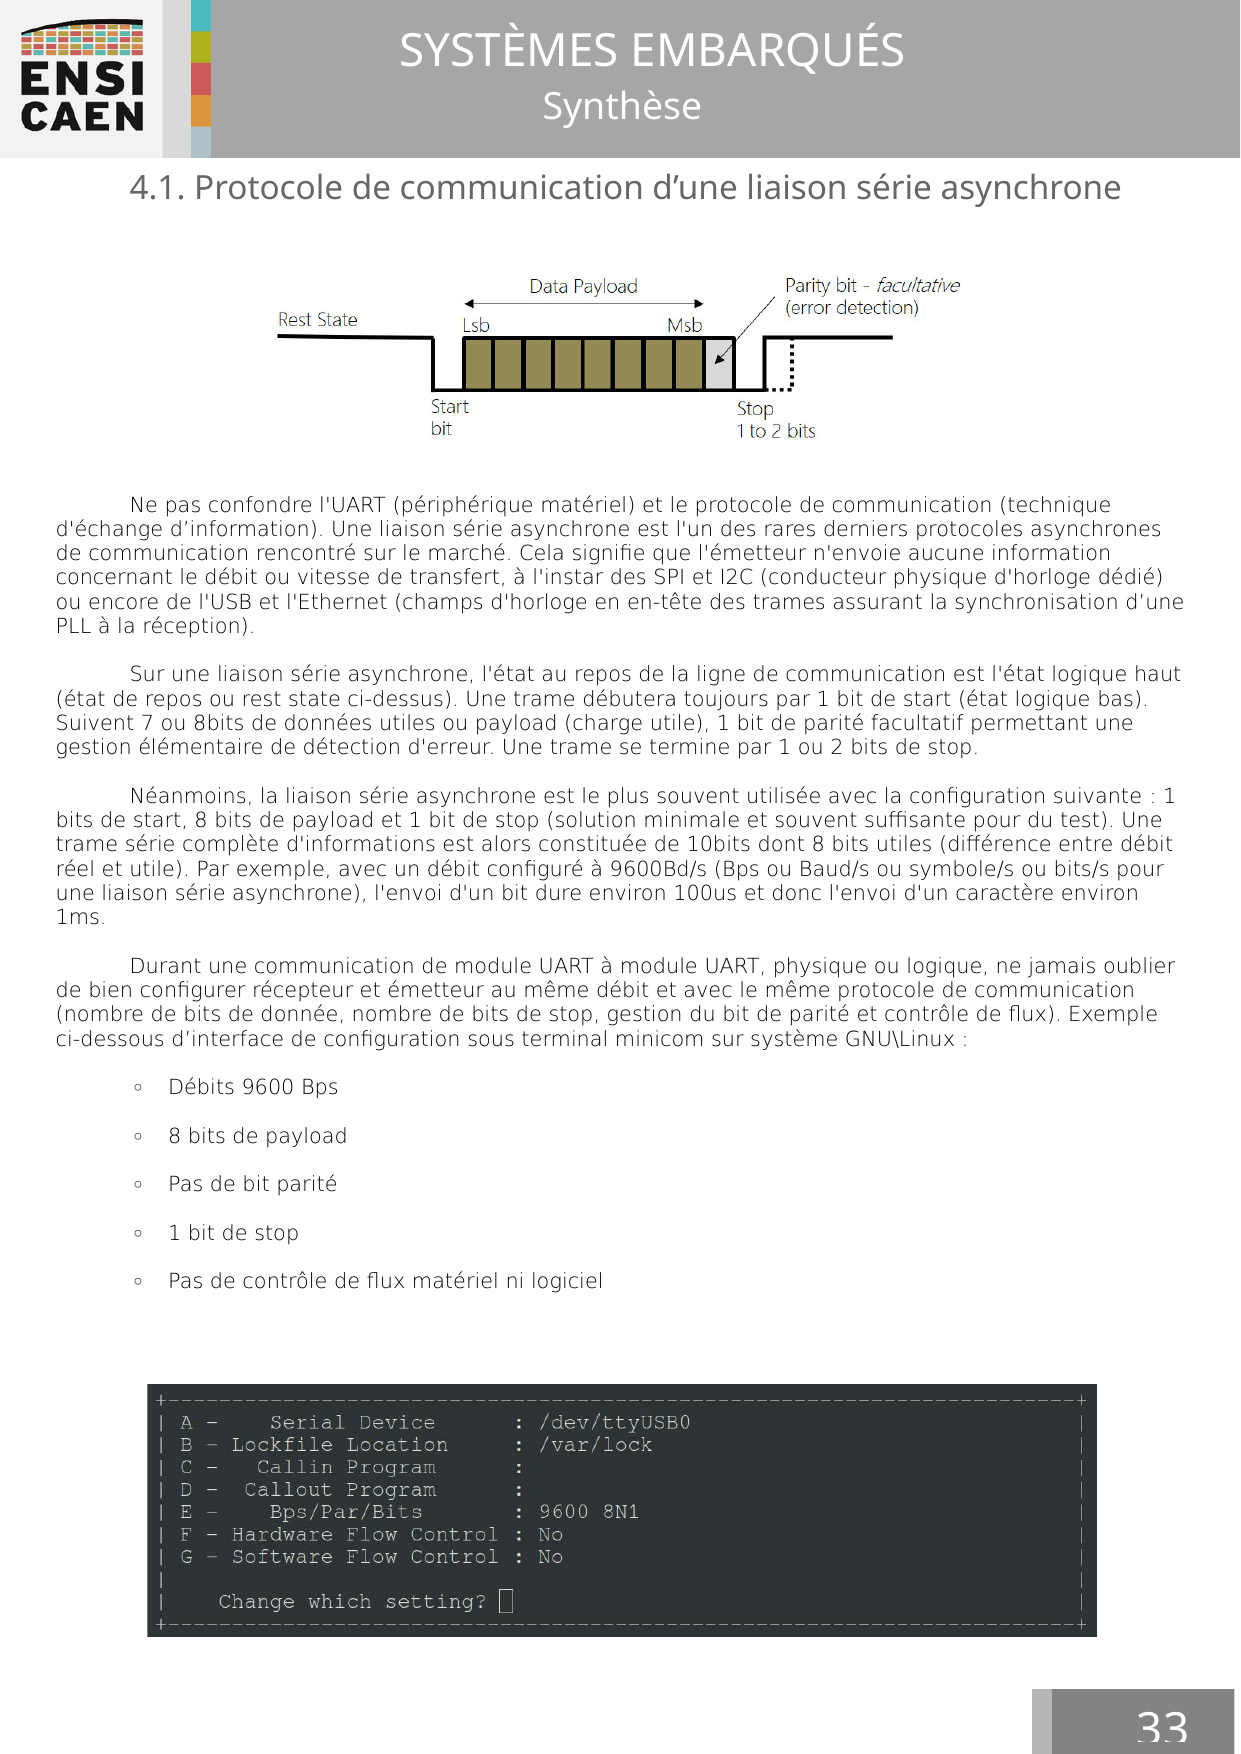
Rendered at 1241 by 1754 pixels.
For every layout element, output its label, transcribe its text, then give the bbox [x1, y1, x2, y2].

picture [147, 1384, 1097, 1637]
text Néanmoins, la liaison série asynchrone est le plus souvent utilisée avec la configuration suivante : 1 bits de start, 8 bits de payload et 1 bit de stop (solution minimale et souvent suffisante pour du test). Une trame série complète d'informations est alors constituée de 10bits dont 8 bits utiles (différence entre débit réel et utile). Par exemple, avec un débit configuré à 9600Bd/s (Bps ou Baud/s ou symbole/s ou bits/s pour une liaison série asynchrone), l'envoi d'un bit dure environ 100us et donc l'envoi d'un caractère environ 1ms. [55, 784, 1189, 929]
picture [106, 267, 1139, 444]
text 4.1. Protocole de communication d’une liaison série asynchrone [55, 164, 1189, 209]
list 8 bits de payload [130, 1124, 1189, 1148]
text Ne pas confondre l'UART (périphérique matériel) et le protocole de communication (technique d'échange d’information). Une liaison série asynchrone est l'un des rares derniers protocoles asynchrones de communication rencontré sur le marché. Cela signifie que l'émetteur n'envoie aucune information concernant le débit ou vitesse de transfert, à l'instar des SPI et I2C (conducteur physique d'horloge dédié) ou encore de l'USB et l'Ethernet (champs d'horloge en en-tête des trames assurant la synchronisation d’une PLL à la réception). [55, 493, 1189, 638]
picture [0, 0, 1241, 158]
list Pas de contrôle de flux matériel ni logiciel [130, 1269, 1189, 1293]
text Durant une communication de module UART à module UART, physique ou logique, ne jamais oublier de bien configurer récepteur et émetteur au même débit et avec le même protocole de communication (nombre de bits de donnée, nombre de bits de stop, gestion du bit de parité et contrôle de flux). Exemple ci-dessous d’interface de configuration sous terminal minicom sur système GNU\Linux : [55, 954, 1189, 1051]
text Sur une liaison série asynchrone, l'état au repos de la ligne de communication est l'état logique haut (état de repos ou rest state ci-dessus). Une trame débutera toujours par 1 bit de start (état logique bas). Suivent 7 ou 8bits de données utiles ou payload (charge utile), 1 bit de parité facultatif permettant une gestion élémentaire de détection d'erreur. Une trame se termine par 1 ou 2 bits de stop. [55, 662, 1189, 759]
list Pas de bit parité [130, 1172, 1189, 1196]
picture [1032, 1689, 1235, 1754]
list 1 bit de stop [130, 1221, 1189, 1245]
list Débits 9600 Bps [130, 1075, 1189, 1099]
